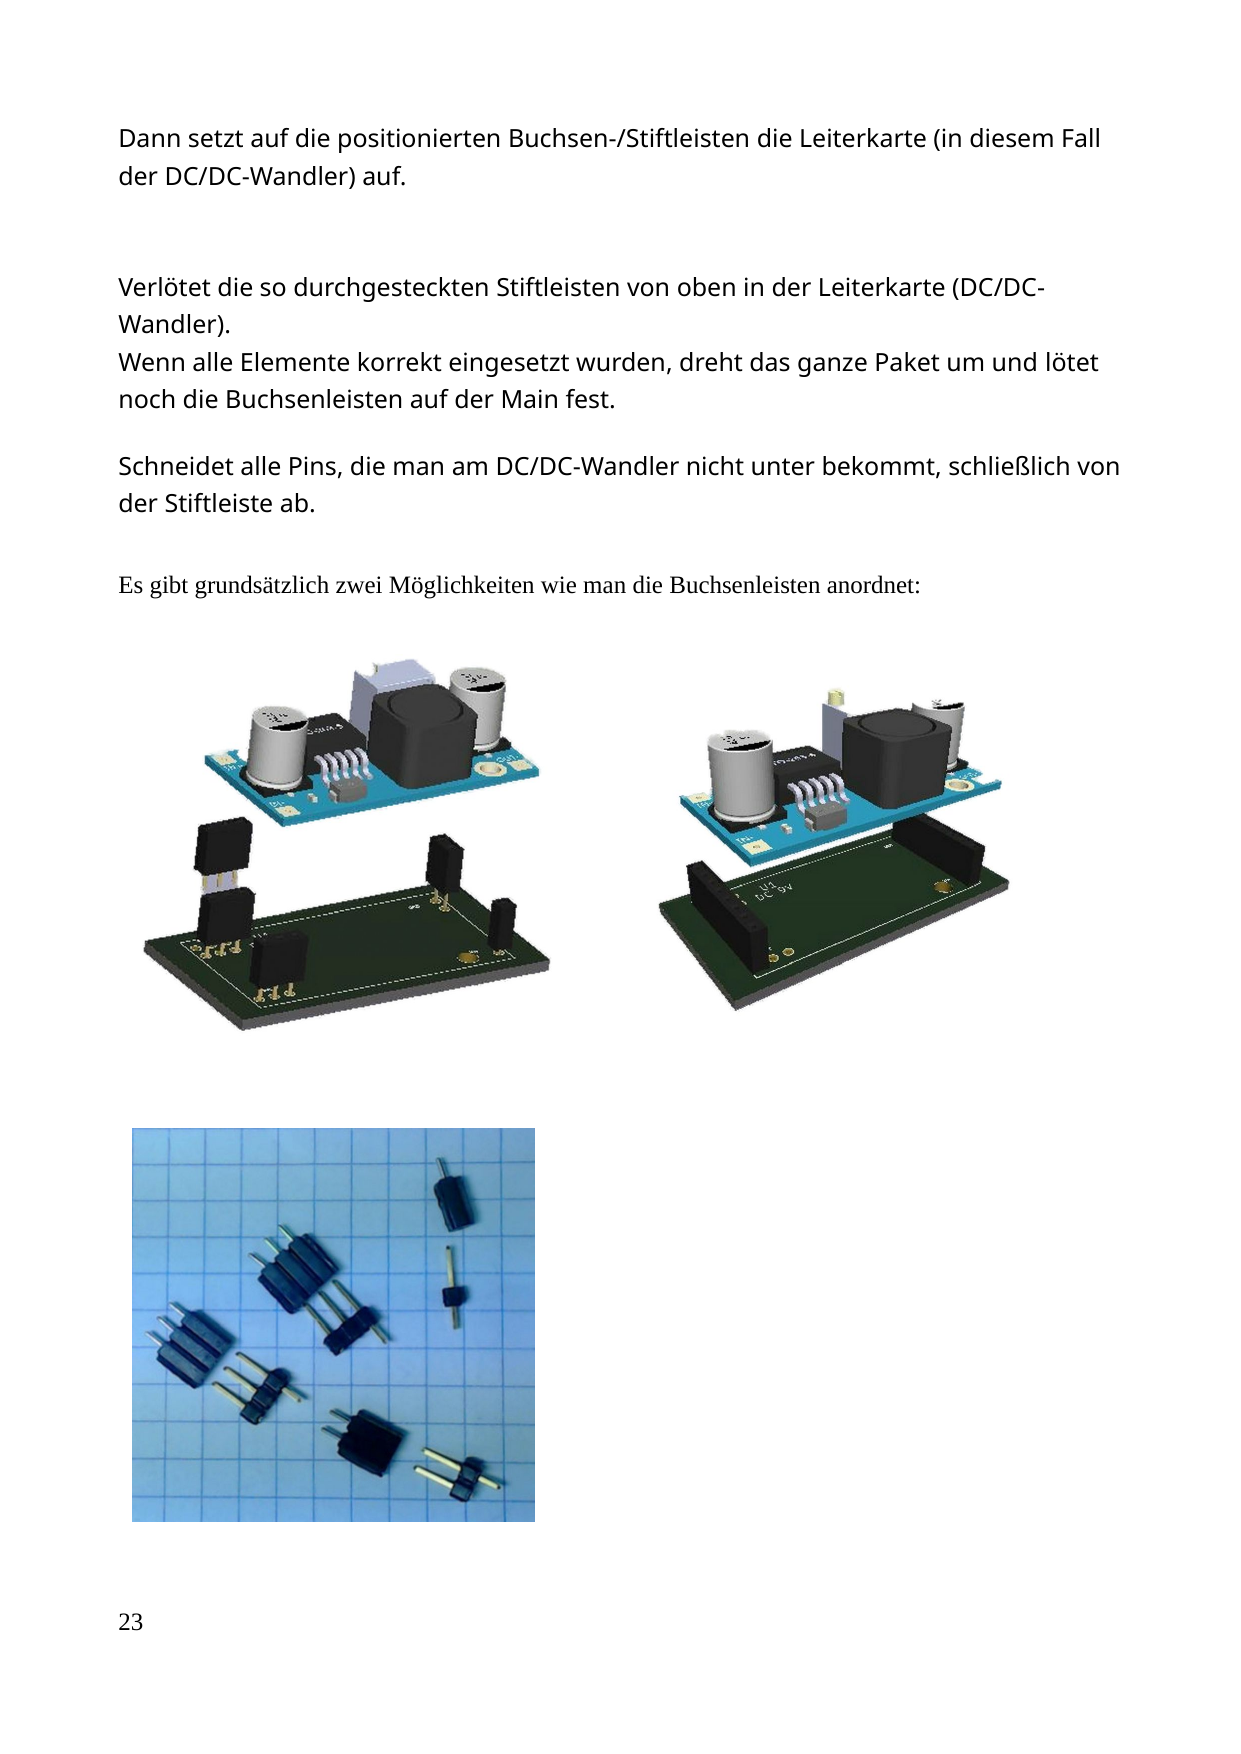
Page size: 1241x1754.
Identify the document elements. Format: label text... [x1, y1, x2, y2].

picture [617, 653, 1061, 1041]
picture [132, 1128, 535, 1522]
picture [138, 654, 567, 1041]
text Schneidet alle Pins, die man am DC/DC-Wandler nicht unter bekommt, schließlich von der Stiftleiste ab. [118, 446, 1122, 520]
text Dann setzt auf die positionierten Buchsen-/Stiftleisten die Leiterkarte (in diesem Fall der DC/DC-Wandler) auf. Verlötet die so durchgesteckten Stiftleisten von oben in der Leiterkarte (DC/DC-Wandler). Wenn alle Elemente korrekt eingesetzt wurden, dreht das ganze Paket um und lötet noch die Buchsenleisten auf der Main fest. [118, 118, 1122, 416]
text Es gibt grundsätzlich zwei Möglichkeiten wie man die Buchsenleisten anordnet: [118, 563, 1122, 601]
